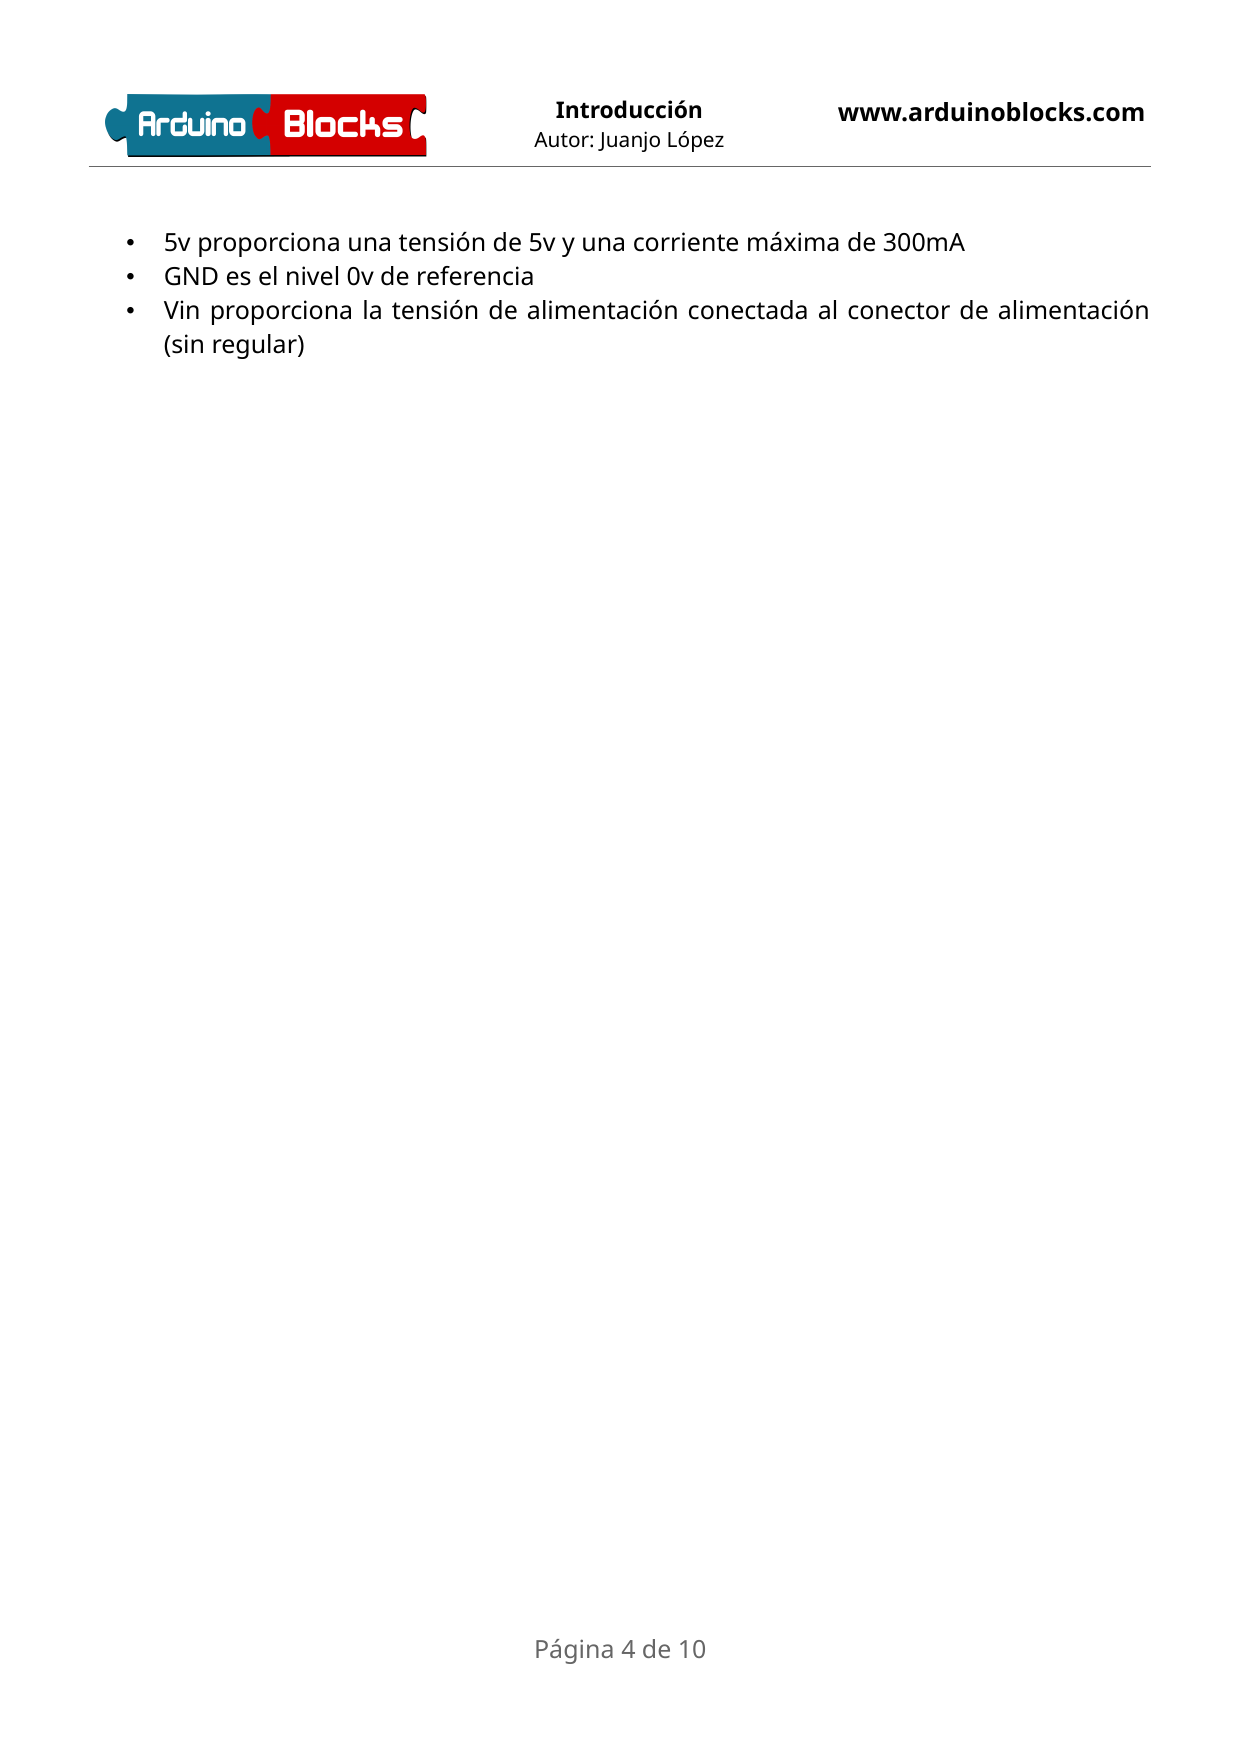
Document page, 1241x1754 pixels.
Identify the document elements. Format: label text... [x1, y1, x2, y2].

list 5v proporciona una tensión de 5v y una corriente máxima de 300mA [126, 224, 1152, 258]
list GND es el nivel 0v de referencia [126, 258, 1152, 292]
picture [105, 94, 427, 157]
list Vin proporciona la tensión de alimentación conectada al conector de alimentación (sin regular) [126, 292, 1152, 360]
